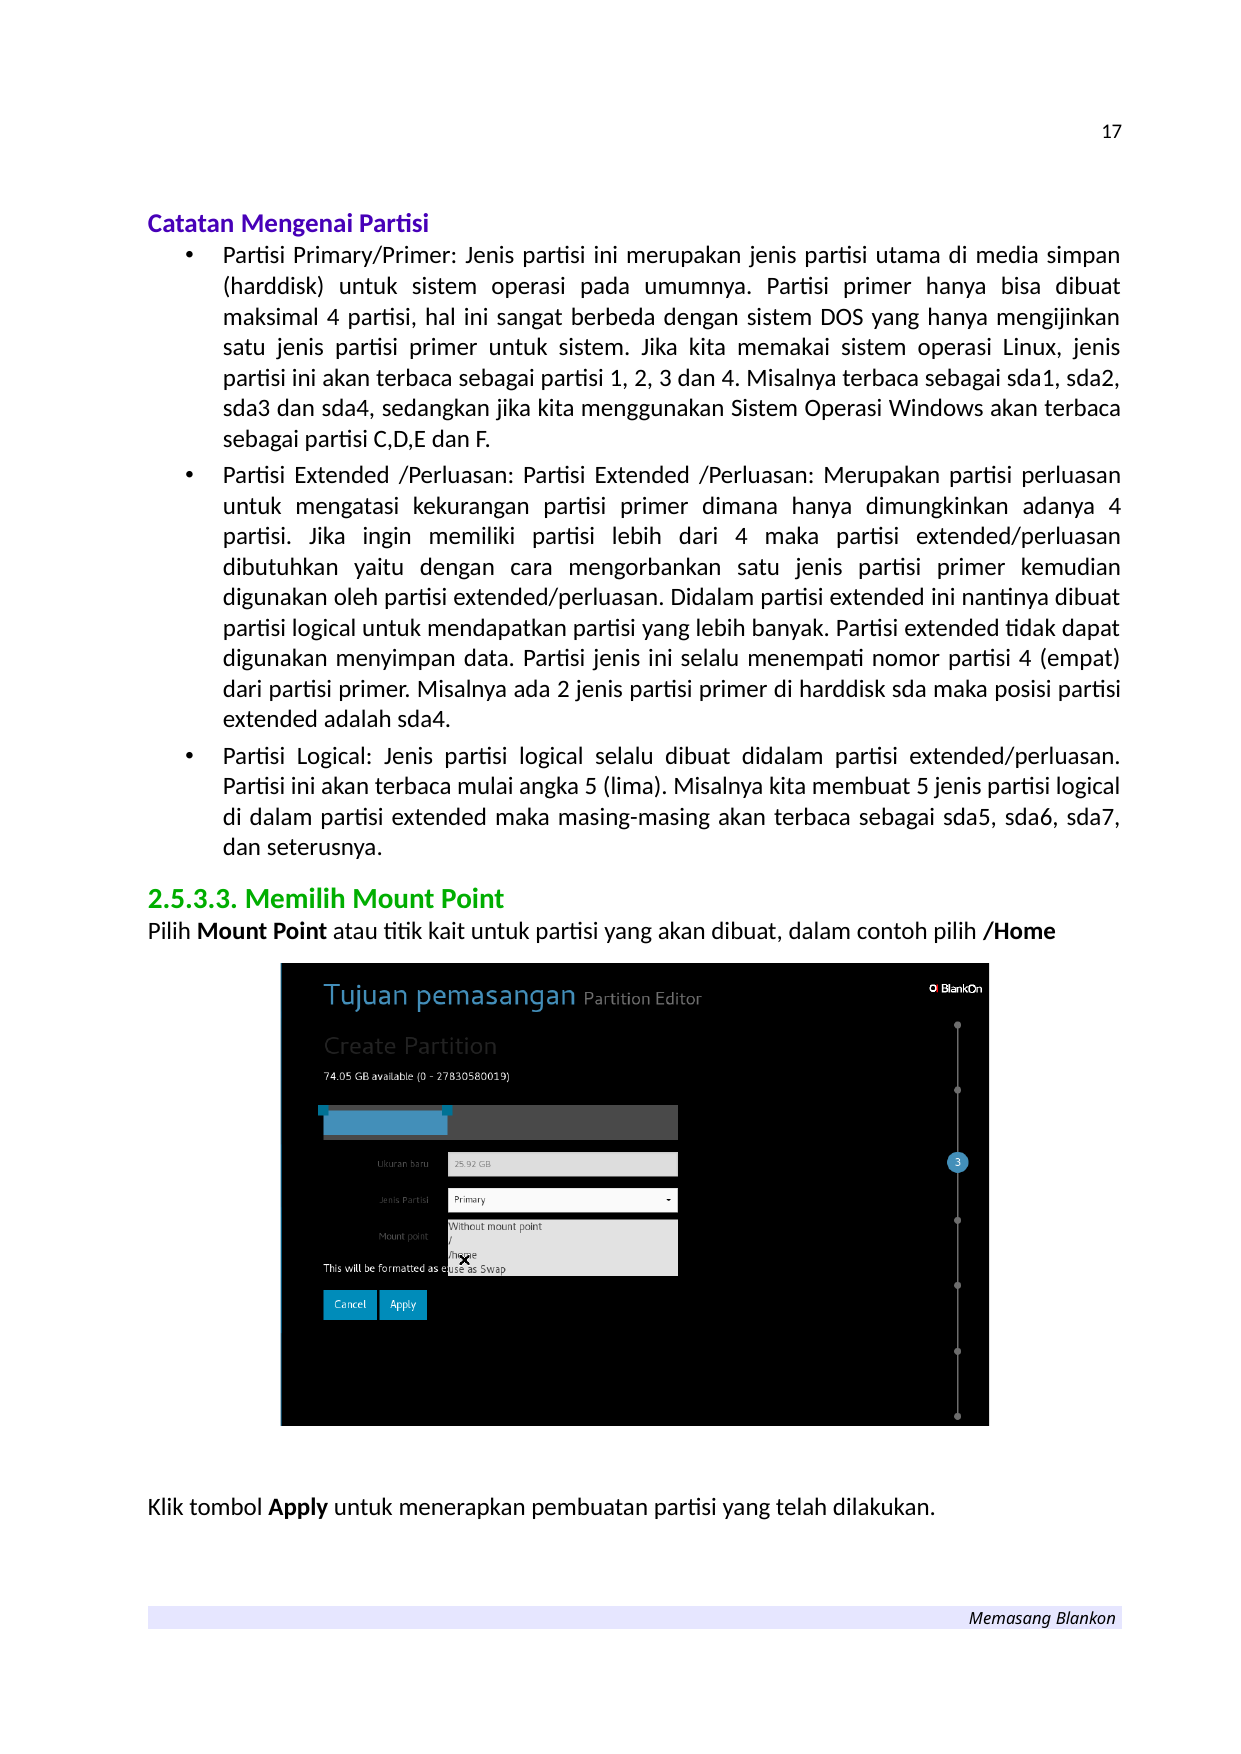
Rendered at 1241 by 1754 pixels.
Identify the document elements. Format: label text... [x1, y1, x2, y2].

text Pilih Mount Point atau titik kait untuk partisi yang akan dibuat, dalam contoh pilih /Home [148, 915, 1122, 946]
subtitle Memilih Mount Point [148, 880, 1122, 915]
subtitle Catatan Mengenai Partisi [148, 207, 1122, 240]
list Partisi Primary/Primer: Jenis partisi ini merupakan jenis partisi utama di media simpan (harddisk) untuk sistem operasi pada umumnya. Partisi primer hanya bisa dibuat maksimal 4 partisi, hal ini sangat berbeda dengan sistem DOS yang hanya mengijinkan satu jenis partisi primer untuk sistem. Jika kita memakai sistem operasi Linux, jenis partisi ini akan terbaca sebagai partisi 1, 2, 3 dan 4. Misalnya terbaca sebagai sda1, sda2, sda3 dan sda4, sedangkan jika kita menggunakan Sistem Operasi Windows akan terbaca sebagai partisi C,D,E dan F. [185, 240, 1122, 453]
list Partisi Extended /Perluasan: Partisi Extended /Perluasan: Merupakan partisi perluasan untuk mengatasi kekurangan partisi primer dimana hanya dimungkinkan adanya 4 partisi. Jika ingin memiliki partisi lebih dari 4 maka partisi extended/perluasan dibutuhkan yaitu dengan cara mengorbankan satu jenis partisi primer kemudian digunakan oleh partisi extended/perluasan. Didalam partisi extended ini nantinya dibuat partisi logical untuk mendapatkan partisi yang lebih banyak. Partisi extended tidak dapat digunakan menyimpan data. Partisi jenis ini selalu menempati nomor partisi 4 (empat) dari partisi primer. Misalnya ada 2 jenis partisi primer di harddisk sda maka posisi partisi extended adalah sda4. [185, 459, 1122, 734]
picture [280, 963, 990, 1426]
text Klik tombol Apply untuk menerapkan pembuatan partisi yang telah dilakukan. [148, 1491, 1122, 1522]
list Partisi Logical: Jenis partisi logical selalu dibuat didalam partisi extended/perluasan. Partisi ini akan terbaca mulai angka 5 (lima). Misalnya kita membuat 5 jenis partisi logical di dalam partisi extended maka masing-masing akan terbaca sebagai sda5, sda6, sda7, dan seterusnya. [185, 740, 1122, 862]
